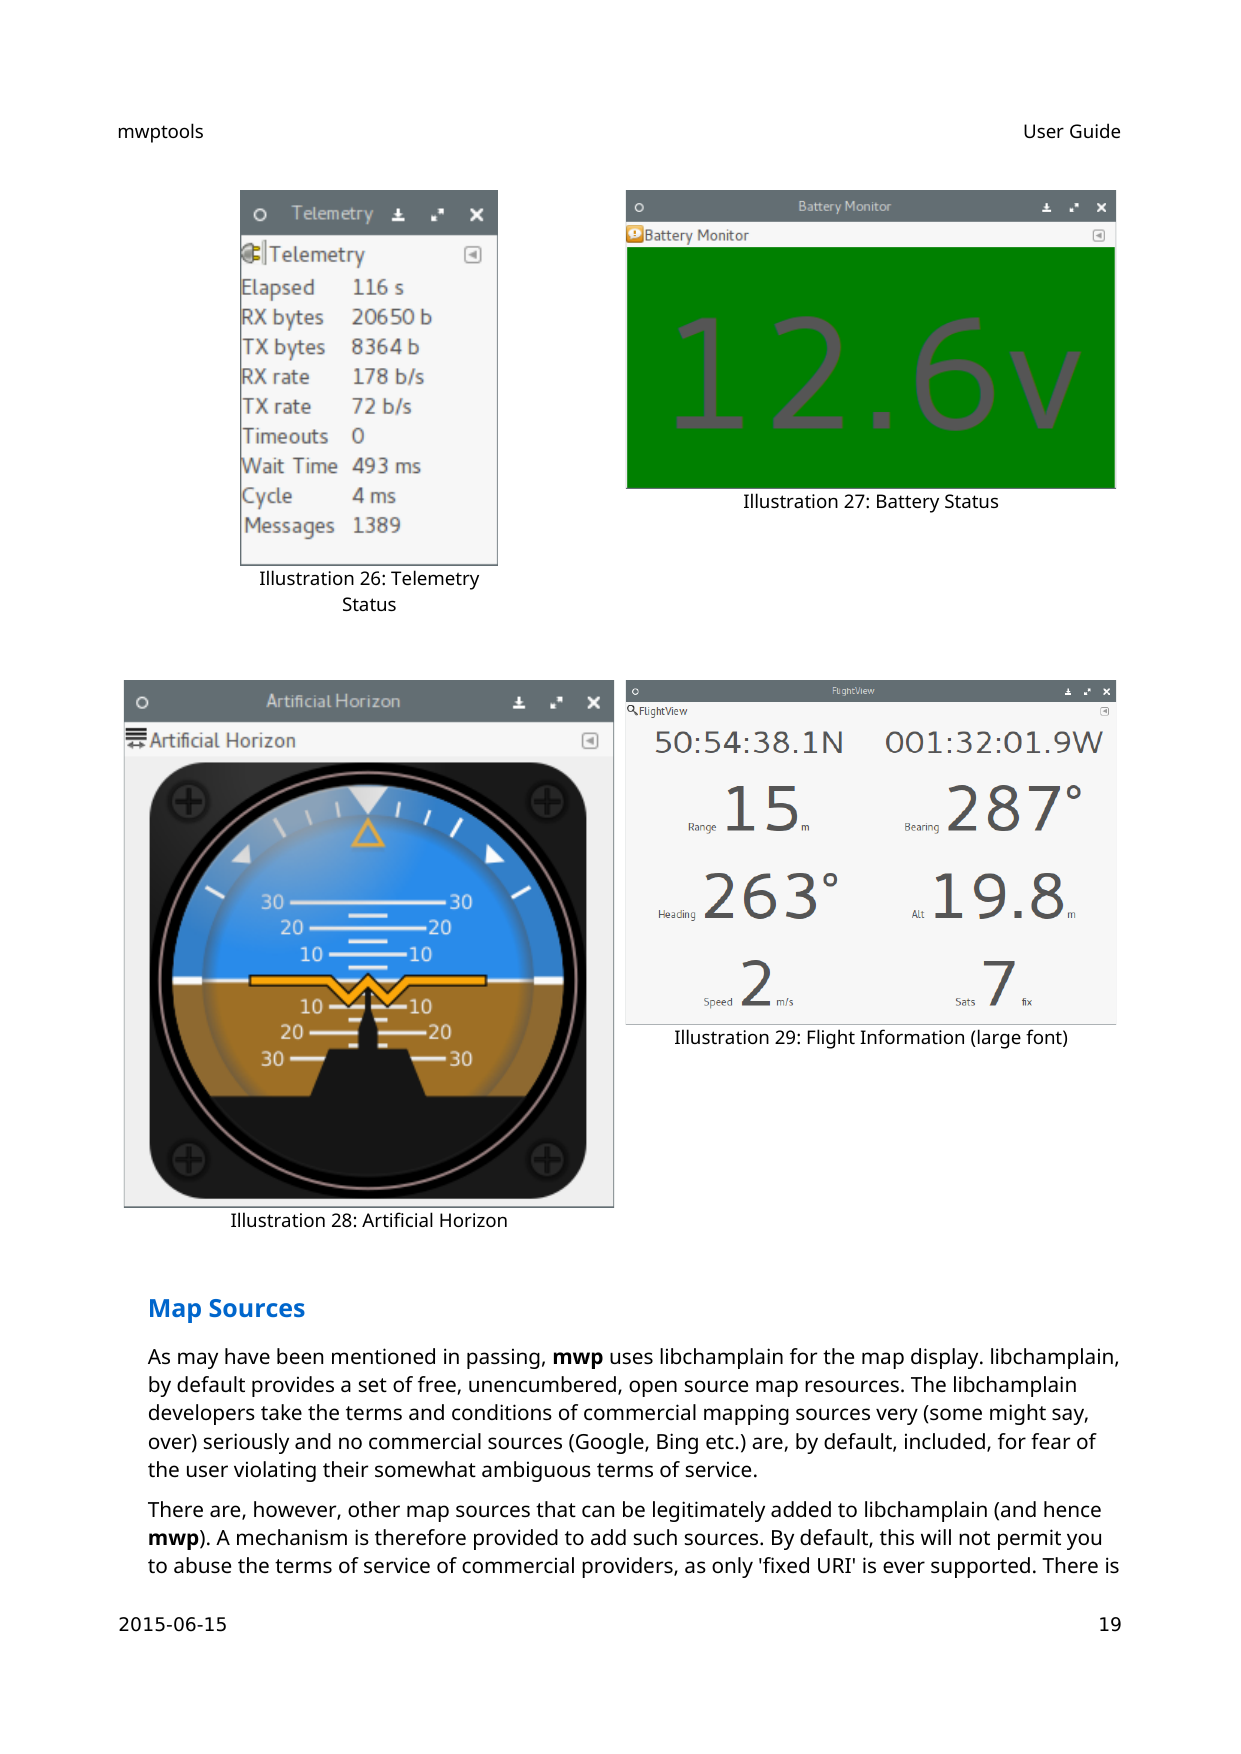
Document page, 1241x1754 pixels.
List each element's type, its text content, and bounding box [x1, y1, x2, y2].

table_cell [620, 173, 1122, 662]
subtitle Map Sources [148, 1290, 1122, 1324]
picture [123, 680, 615, 1208]
table_cell [118, 663, 620, 1207]
picture [625, 680, 1117, 1025]
picture [625, 190, 1117, 489]
text There are, however, other map sources that can be legitimately added to libchamplain (and hence mwp). A mechanism is therefore provided to add such sources. By default, this will not permit you to abuse the terms of service of commercial providers, as only 'fixed URI' is ever supported. There is [148, 1495, 1122, 1580]
table_cell [118, 1208, 620, 1279]
table_cell [118, 173, 620, 662]
text As may have been mentioned in passing, mwp uses libchamplain for the map display. libchamplain, by default provides a set of free, unencumbered, open source map resources. The libchamplain developers take the terms and conditions of commercial mapping sources very (some might say, over) seriously and no commercial sources (Google, Bing etc.) are, by default, included, for fear of the user violating their somewhat ambiguous terms of service. [148, 1342, 1122, 1483]
picture [240, 190, 498, 566]
table_cell [620, 663, 1122, 1279]
